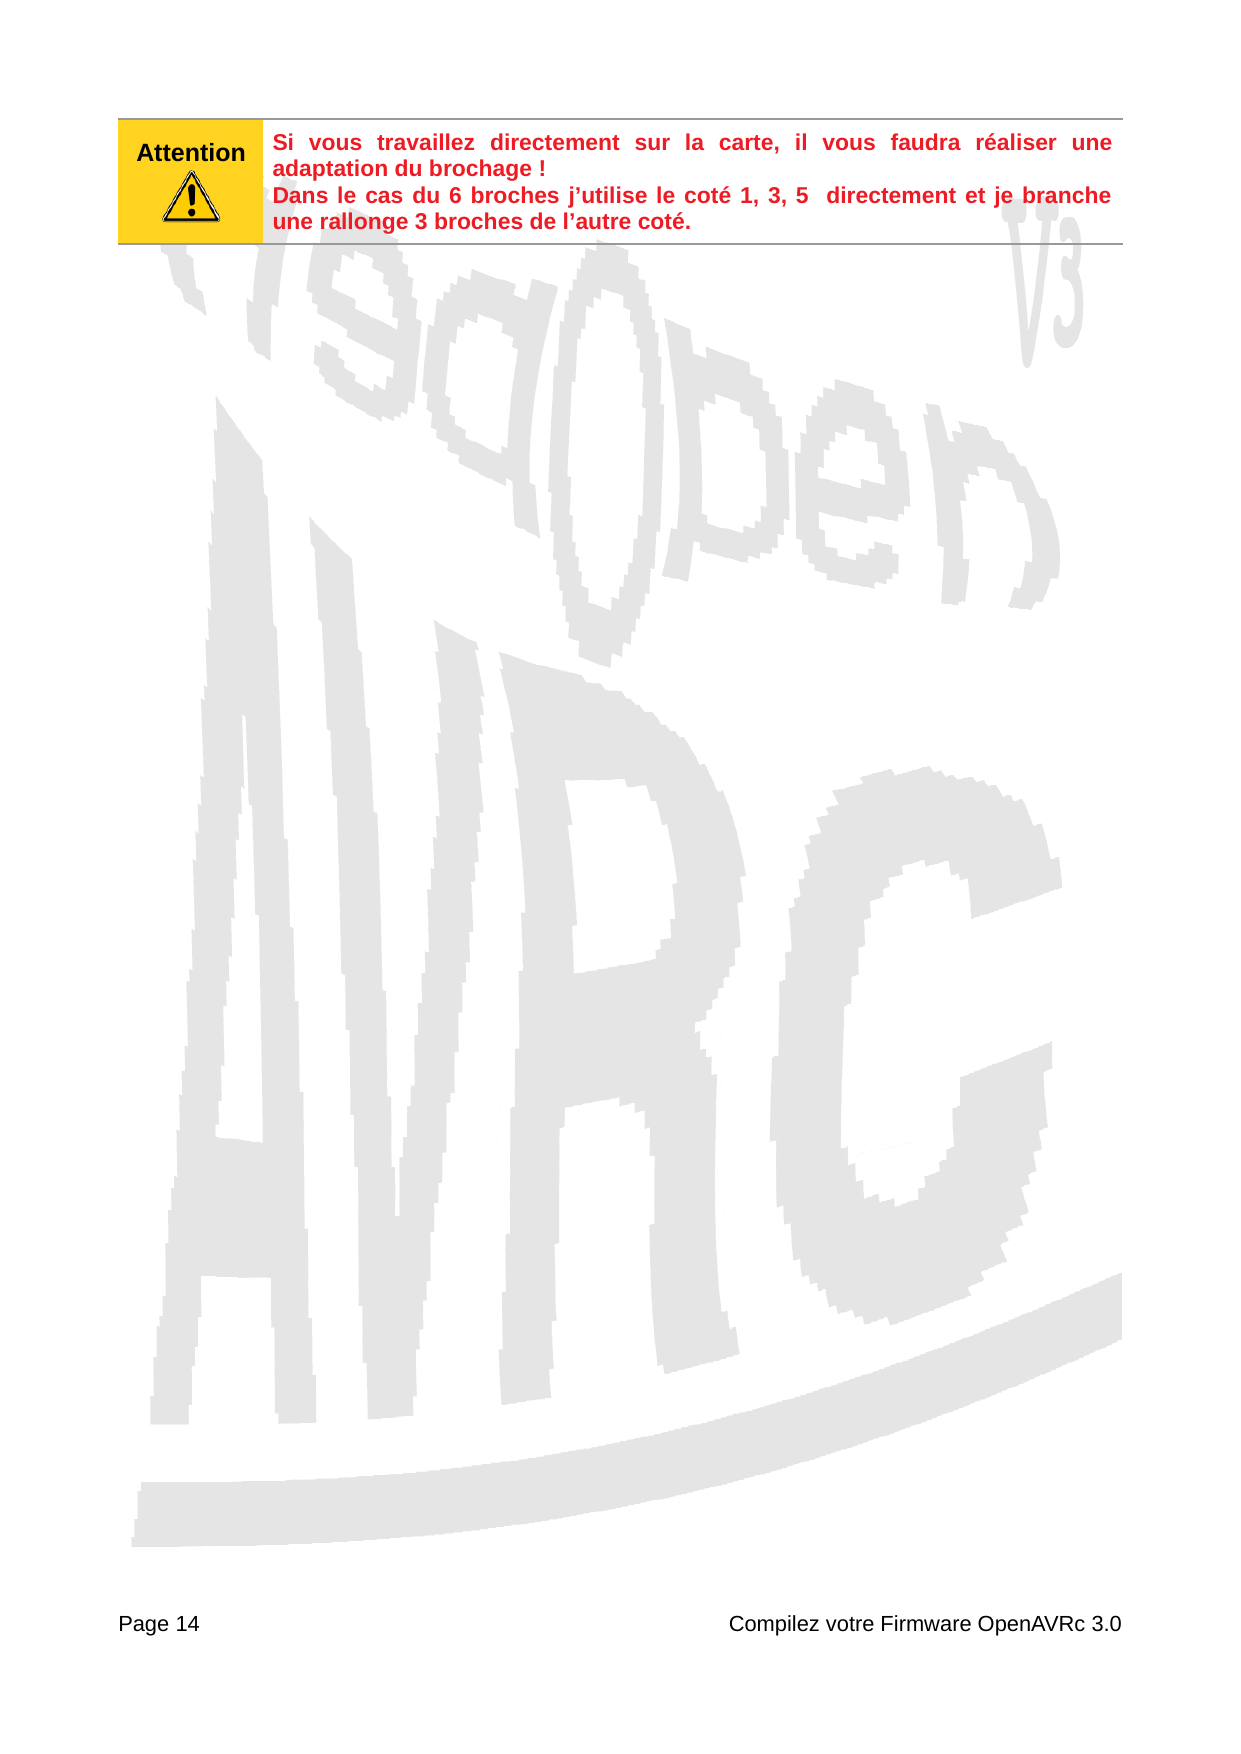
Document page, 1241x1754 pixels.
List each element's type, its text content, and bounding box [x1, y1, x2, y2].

table_header Attention [118, 120, 263, 243]
picture [158, 166, 224, 226]
table_header Si vous travaillez directement sur la carte, il vous faudra réaliser une adaptation du brochage ! Dans le cas du 6 broches j’utilise le coté 1, 3, 5 directement et je branche une rallonge 3 broches de l’autre coté. [264, 120, 1122, 243]
